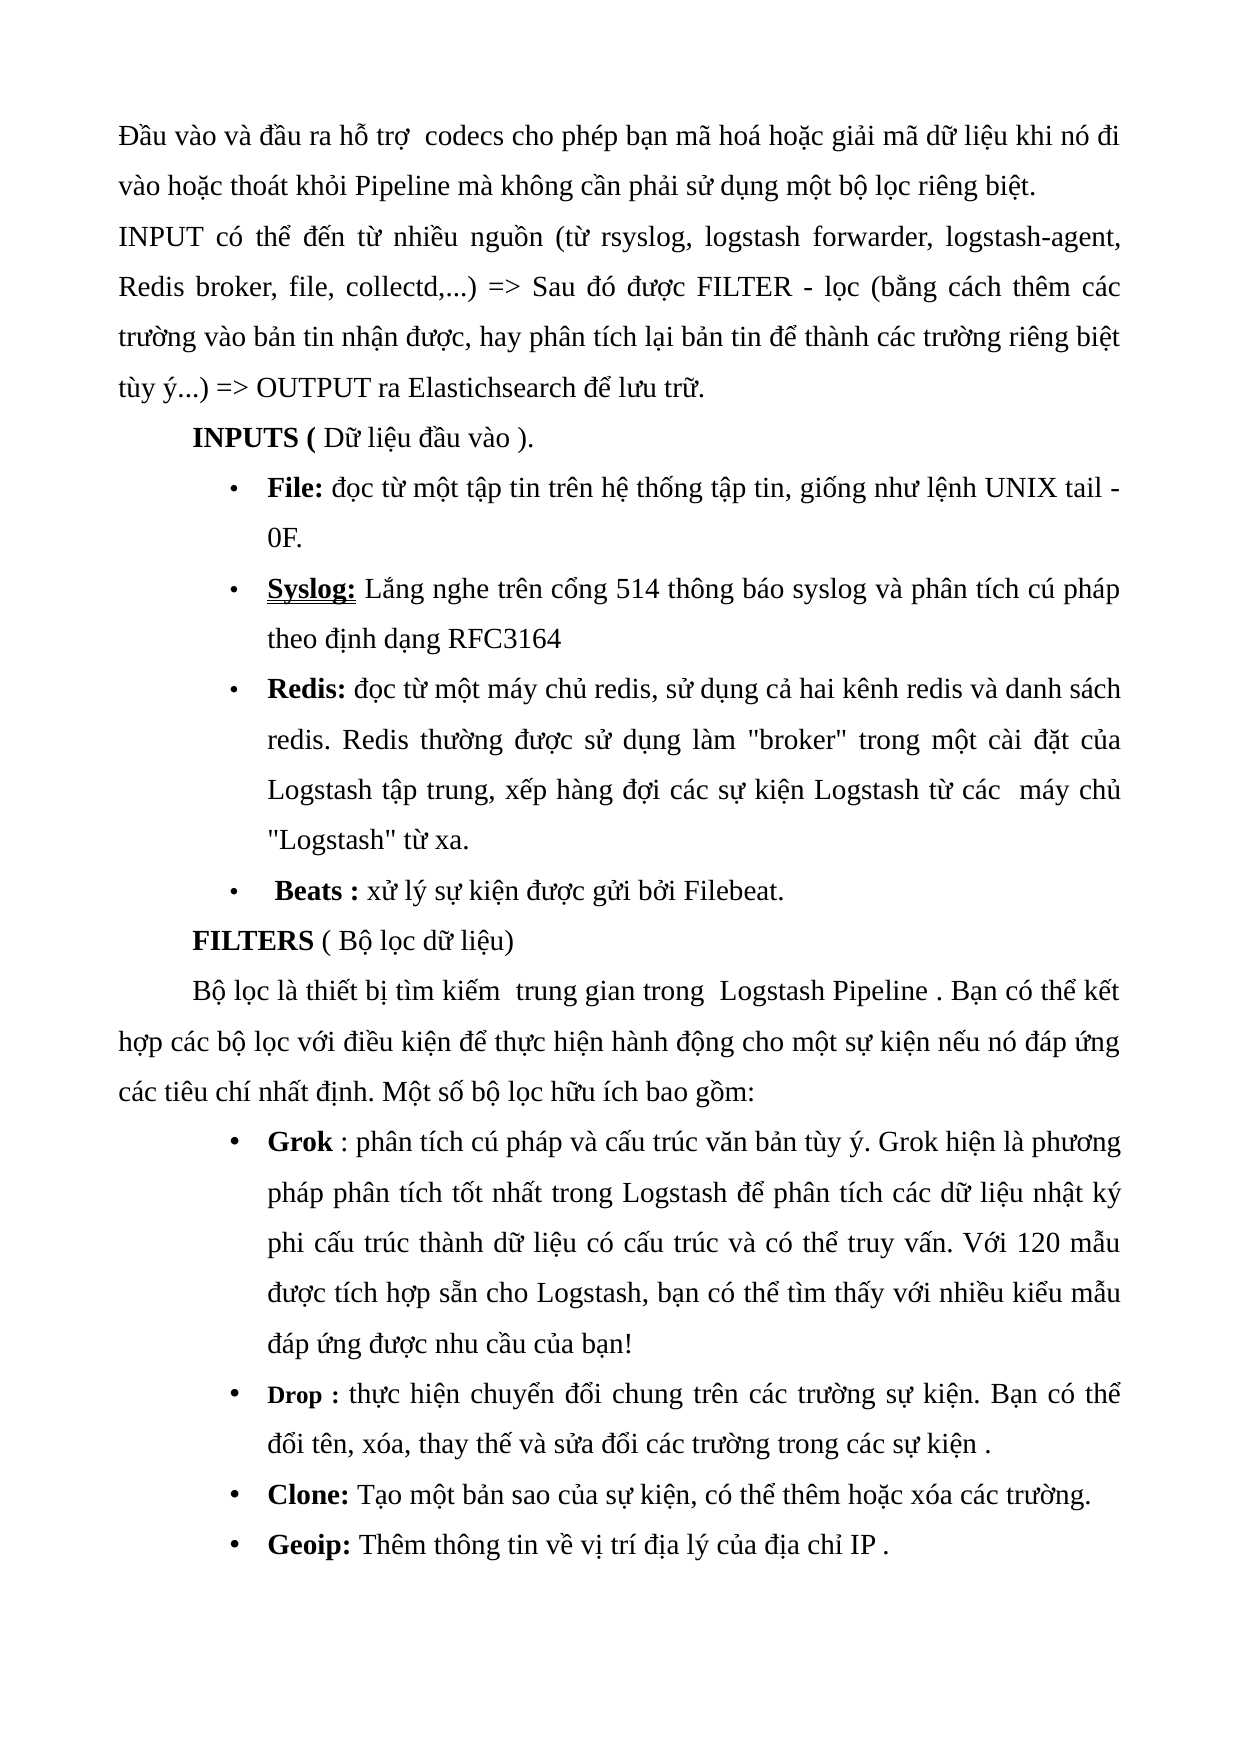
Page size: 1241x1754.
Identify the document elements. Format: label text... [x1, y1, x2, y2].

text INPUT có thể đến từ nhiều nguồn (từ rsyslog, logstash forwarder, logstash-agent, Redis broker, file, collectd,...) => Sau đó được FILTER - lọc (bằng cách thêm các trường vào bản tin nhận được, hay phân tích lại bản tin để thành các trường riêng biệt tùy ý...) => OUTPUT ra Elastichsearch để lưu trữ. [118, 219, 1122, 403]
text Bộ lọc là thiết bị tìm kiếm trung gian trong Logstash Pipeline . Bạn có thể kết hợp các bộ lọc với điều kiện để thực hiện hành động cho một sự kiện nếu nó đáp ứng các tiêu chí nhất định. Một số bộ lọc hữu ích bao gồm: [118, 973, 1122, 1108]
list Drop : thực hiện chuyển đổi chung trên các trường sự kiện. Bạn có thể đổi tên, xóa, thay thế và sửa đổi các trường trong các sự kiện . [229, 1376, 1122, 1460]
list Beats : xử lý sự kiện được gửi bởi Filebeat. [229, 873, 1122, 906]
list File: đọc từ một tập tin trên hệ thống tập tin, giống như lệnh UNIX tail -0F. [229, 470, 1122, 554]
list Grok : phân tích cú pháp và cấu trúc văn bản tùy ý. Grok hiện là phương pháp phân tích tốt nhất trong Logstash để phân tích các dữ liệu nhật ký phi cấu trúc thành dữ liệu có cấu trúc và có thể truy vấn. Với 120 mẫu được tích hợp sẵn cho Logstash, bạn có thể tìm thấy với nhiều kiểu mẫu đáp ứng được nhu cầu của bạn! [229, 1124, 1122, 1359]
list Redis: đọc từ một máy chủ redis, sử dụng cả hai kênh redis và danh sách redis. Redis thường được sử dụng làm "broker" trong một cài đặt của Logstash tập trung, xếp hàng đợi các sự kiện Logstash từ các máy chủ "Logstash" từ xa. [229, 672, 1122, 856]
text INPUTS ( Dữ liệu đầu vào ). [118, 420, 1122, 453]
list Geoip: Thêm thông tin về vị trí địa lý của địa chỉ IP . [229, 1527, 1122, 1561]
text FILTERS ( Bộ lọc dữ liệu) [118, 923, 1122, 957]
list Clone: Tạo một bản sao của sự kiện, có thể thêm hoặc xóa các trường. [229, 1477, 1122, 1510]
text Đầu vào và đầu ra hỗ trợ codecs cho phép bạn mã hoá hoặc giải mã dữ liệu khi nó đi vào hoặc thoát khỏi Pipeline mà không cần phải sử dụng một bộ lọc riêng biệt. [118, 118, 1122, 202]
list Syslog: Lắng nghe trên cổng 514 thông báo syslog và phân tích cú pháp theo định dạng RFC3164 [229, 571, 1122, 655]
